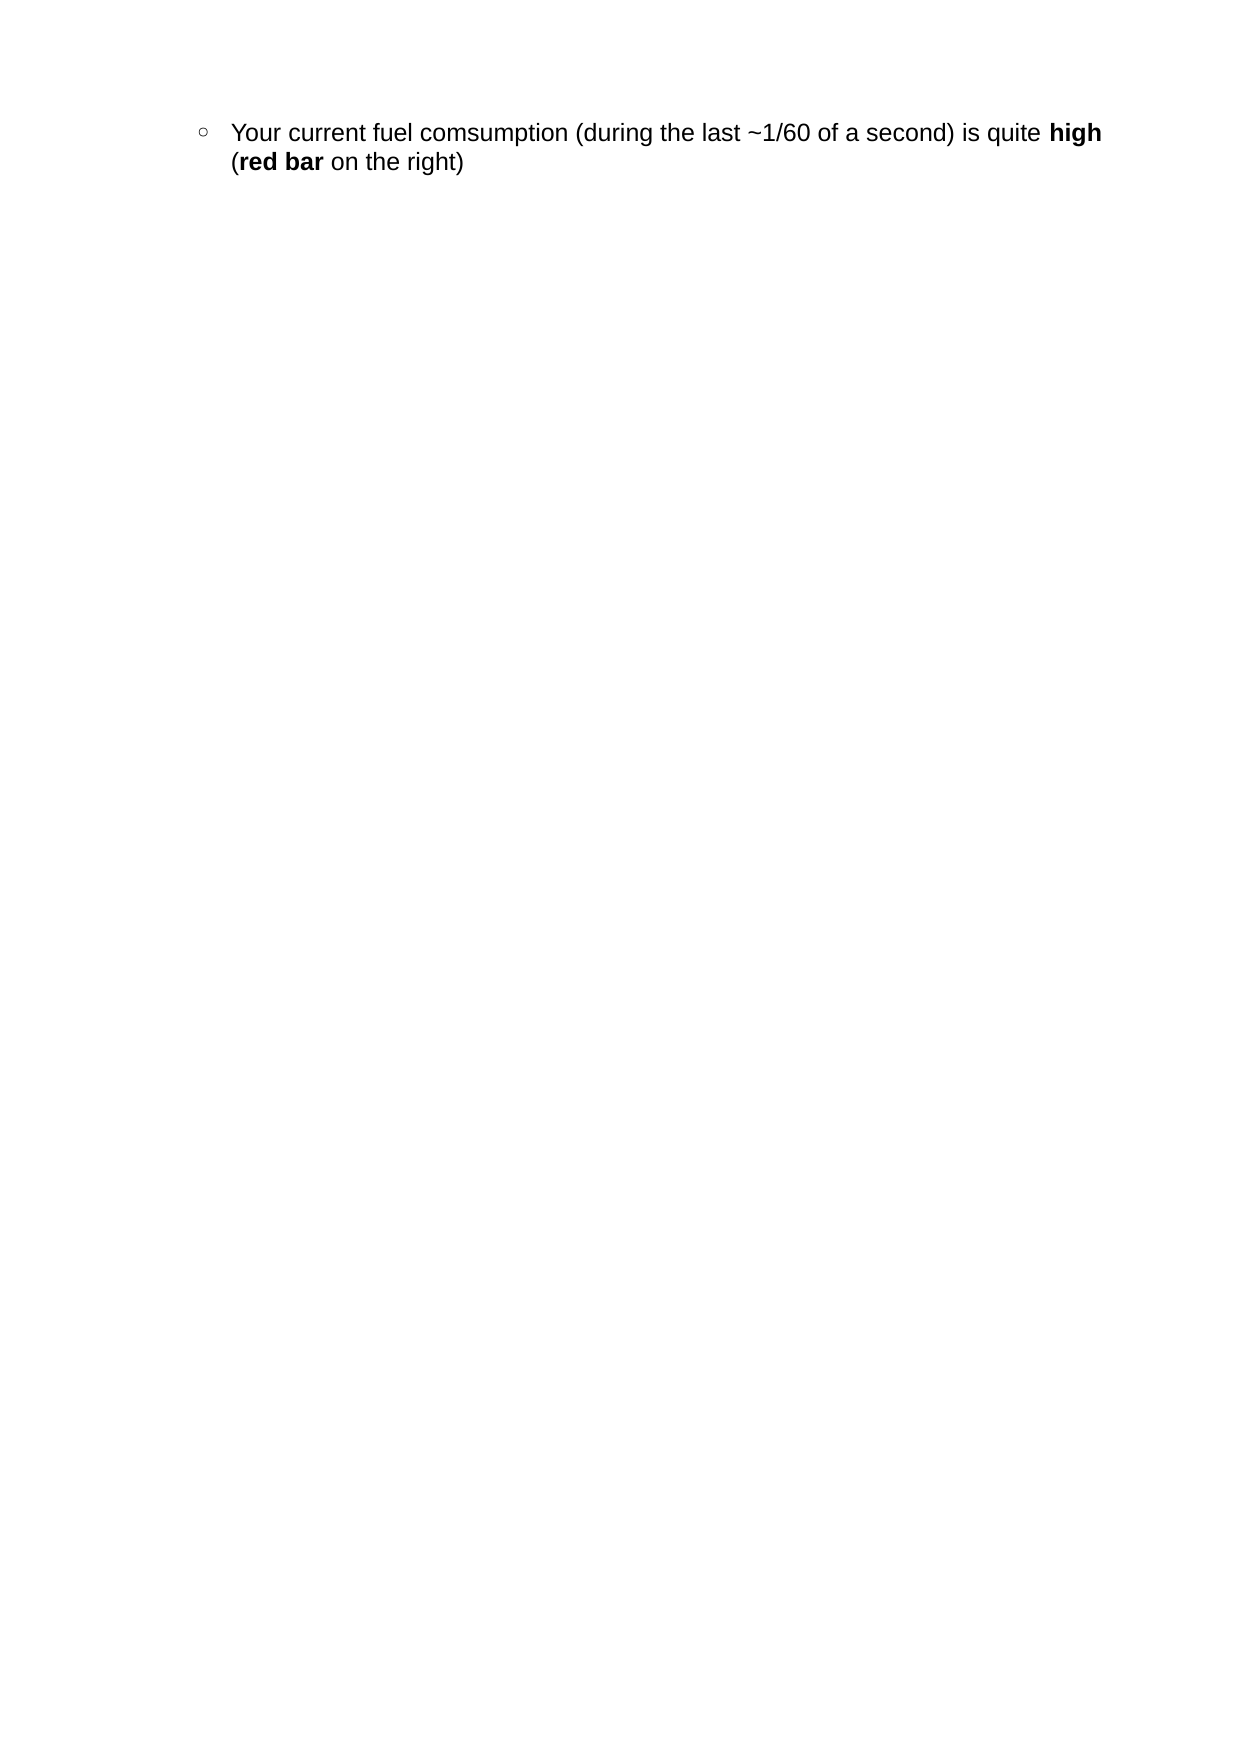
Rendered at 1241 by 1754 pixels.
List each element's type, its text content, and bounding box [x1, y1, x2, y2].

list Your current fuel comsumption (during the last ~1/60 of a second) is quite high (red bar on the right) [193, 118, 1122, 176]
